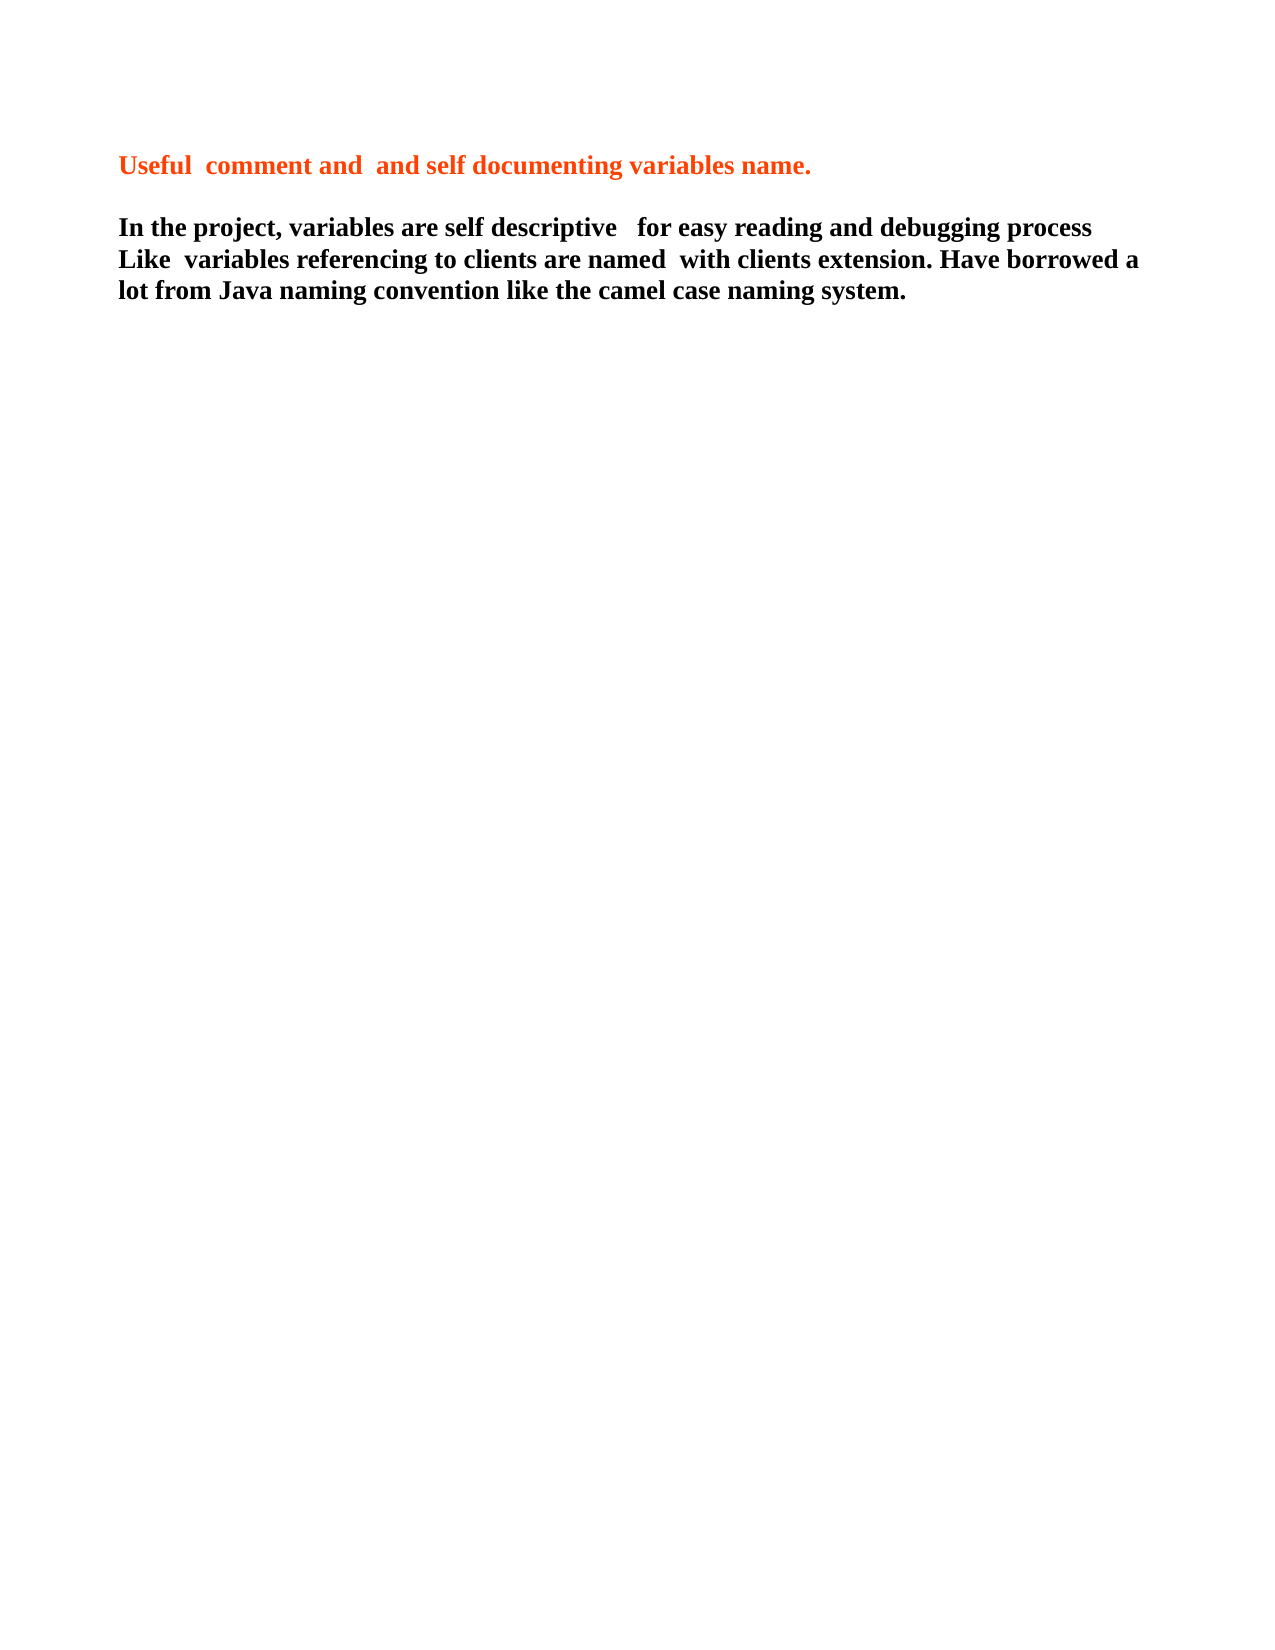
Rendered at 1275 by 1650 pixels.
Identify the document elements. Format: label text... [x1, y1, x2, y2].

text In the project, variables are self descriptive for easy reading and debugging process [118, 212, 1157, 243]
text Like variables referencing to clients are named with clients extension. Have borrowed a lot from Java naming convention like the camel case naming system. [118, 243, 1157, 305]
text Useful comment and and self documenting variables name. [118, 149, 1157, 180]
